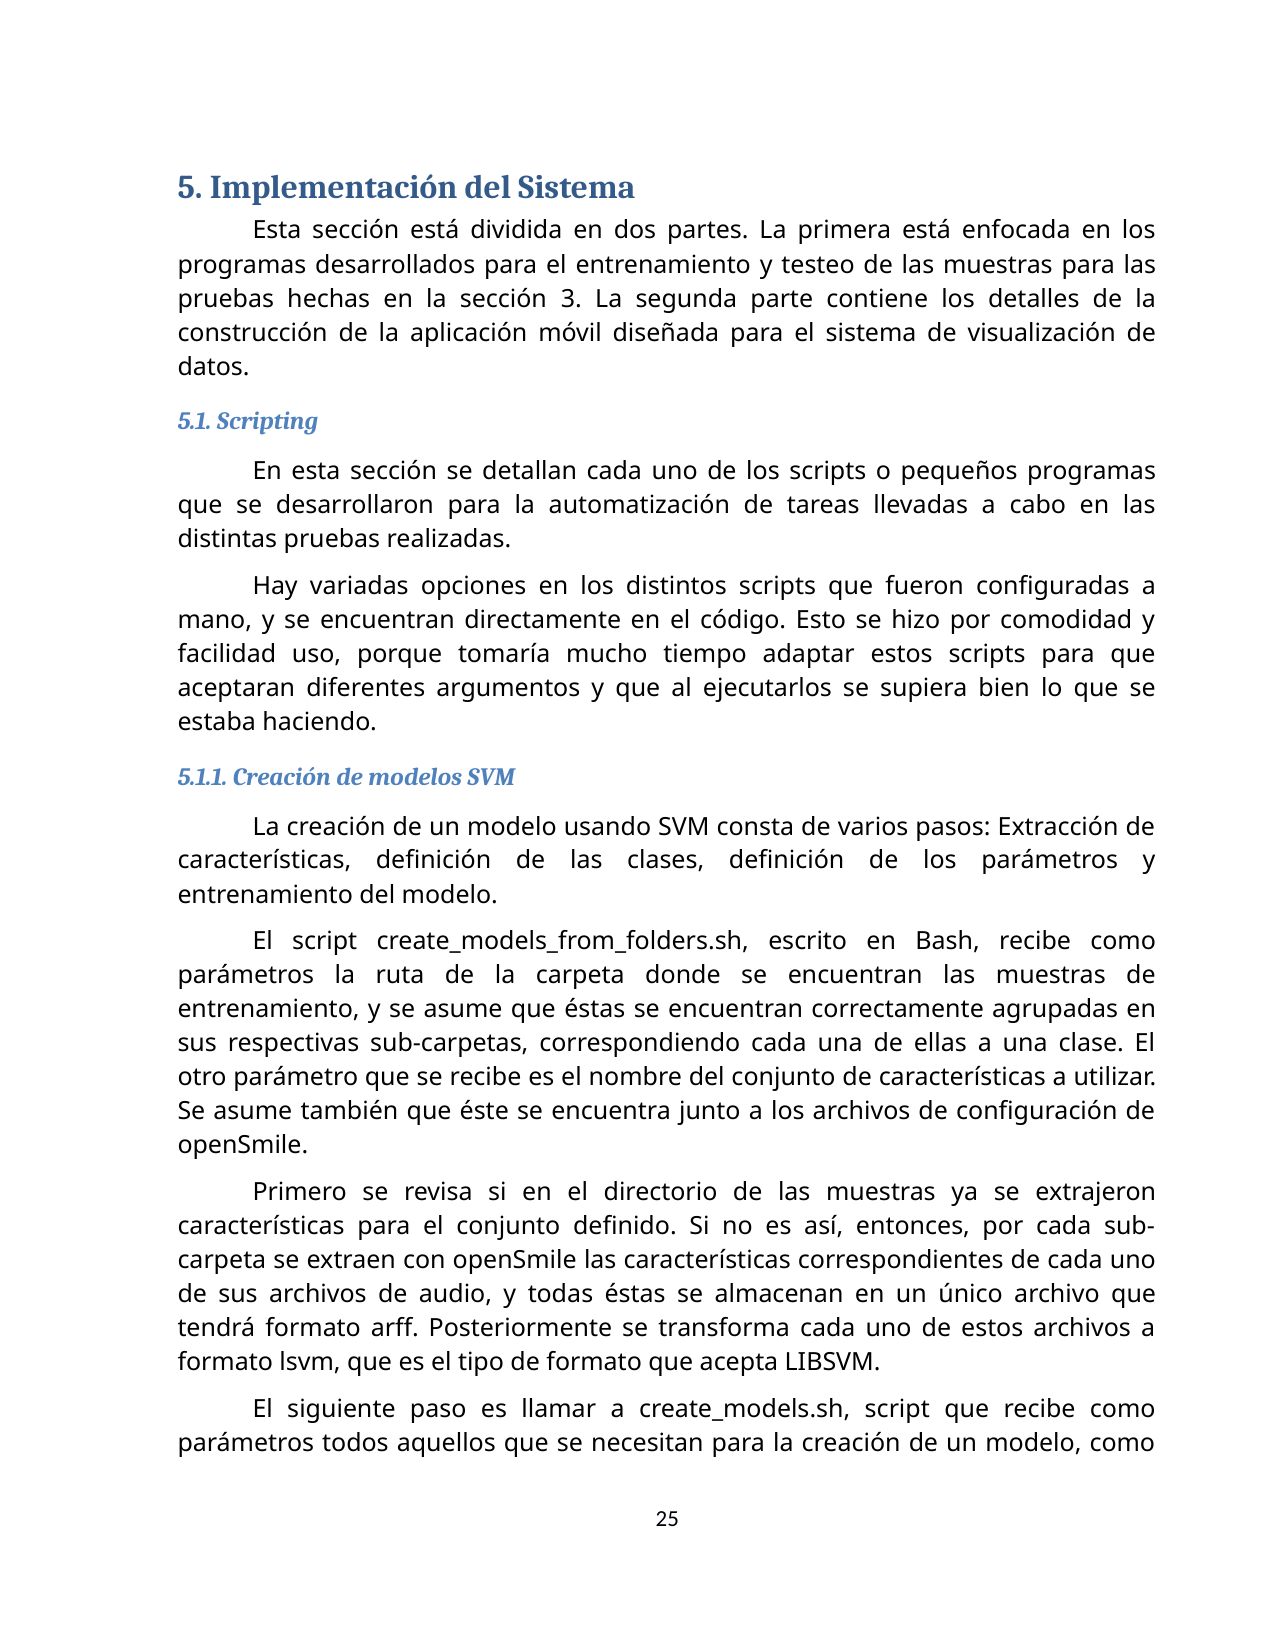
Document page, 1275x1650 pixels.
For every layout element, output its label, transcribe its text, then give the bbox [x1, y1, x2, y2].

text En esta sección se detallan cada uno de los scripts o pequeños programas que se desarrollaron para la automatización de tareas llevadas a cabo en las distintas pruebas realizadas. [177, 453, 1157, 555]
text Esta sección está dividida en dos partes. La primera está enfocada en los programas desarrollados para el entrenamiento y testeo de las muestras para las pruebas hechas en la sección 3. La segunda parte contiene los detalles de la construcción de la aplicación móvil diseñada para el sistema de visualización de datos. [177, 212, 1157, 382]
text Primero se revisa si en el directorio de las muestras ya se extrajeron características para el conjunto definido. Si no es así, entonces, por cada sub-carpeta se extraen con openSmile las características correspondientes de cada uno de sus archivos de audio, y todas éstas se almacenan en un único archivo que tendrá formato arff. Posteriormente se transforma cada uno de estos archivos a formato lsvm, que es el tipo de formato que acepta LIBSVM. [177, 1173, 1157, 1378]
subtitle 5. Implementación del Sistema [177, 168, 1157, 206]
text La creación de un modelo usando SVM consta de varios pasos: Extracción de características, definición de las clases, definición de los parámetros y entrenamiento del modelo. [177, 808, 1157, 910]
subtitle 5.1. Scripting [177, 407, 1157, 436]
text Hay variadas opciones en los distintos scripts que fueron configuradas a mano, y se encuentran directamente en el código. Esto se hizo por comodidad y facilidad uso, porque tomaría mucho tiempo adaptar estos scripts para que aceptaran diferentes argumentos y que al ejecutarlos se supiera bien lo que se estaba haciendo. [177, 567, 1157, 738]
text El siguiente paso es llamar a create_models.sh, script que recibe como parámetros todos aquellos que se necesitan para la creación de un modelo, como [177, 1390, 1157, 1458]
subtitle 5.1.1. Creación de modelos SVM [177, 763, 1157, 791]
text El script create_models_from_folders.sh, escrito en Bash, recibe como parámetros la ruta de la carpeta donde se encuentran las muestras de entrenamiento, y se asume que éstas se encuentran correctamente agrupadas en sus respectivas sub-carpetas, correspondiendo cada una de ellas a una clase. El otro parámetro que se recibe es el nombre del conjunto de características a utilizar. Se asume también que éste se encuentra junto a los archivos de configuración de openSmile. [177, 923, 1157, 1161]
